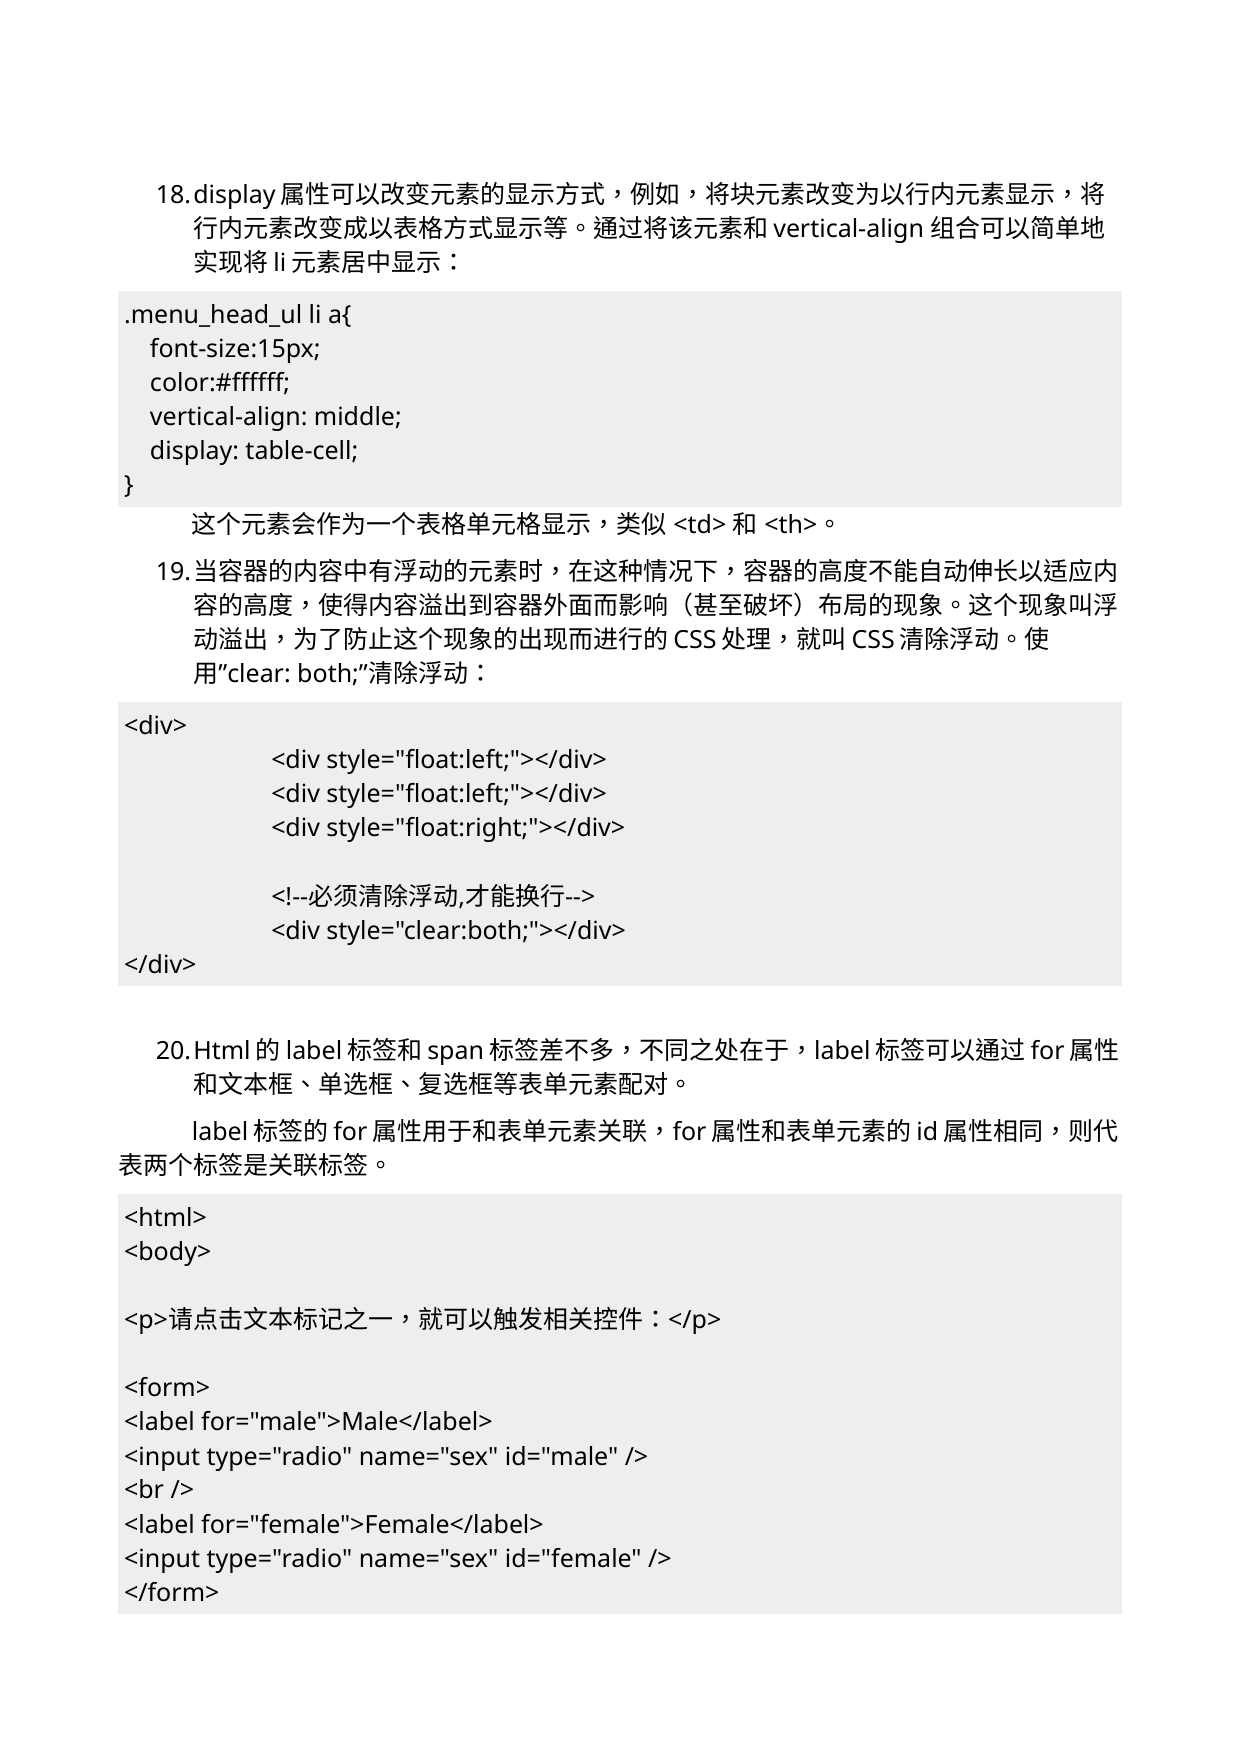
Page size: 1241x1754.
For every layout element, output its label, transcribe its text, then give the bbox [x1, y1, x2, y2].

list Html的label标签和span标签差不多，不同之处在于，label标签可以通过for属性和文本框、单选框、复选框等表单元素配对。 [156, 1033, 1122, 1101]
list 当容器的内容中有浮动的元素时，在这种情况下，容器的高度不能自动伸长以适应内容的高度，使得内容溢出到容器外面而影响（甚至破坏）布局的现象。这个现象叫浮动溢出，为了防止这个现象的出现而进行的CSS处理，就叫CSS清除浮动。使用”clear: both;”清除浮动： [156, 553, 1122, 690]
text 这个元素会作为一个表格单元格显示，类似 <td> 和 <th>。 [118, 507, 1122, 541]
table_header .menu_head_ul li a{ font-size:15px; color:#ffffff; vertical-align: middle; display: table-cell; } [118, 291, 1122, 507]
table_header <html> <body> <p>请点击文本标记之一，就可以触发相关控件：</p> <form> <label for="male">Male</label> <input type="radio" name="sex" id="male" /> <br /> <label for="female">Female</label> <input type="radio" name="sex" id="female" /> </form> [118, 1194, 1122, 1614]
table_header <div> <div style="float:left;"></div> <div style="float:left;"></div> <div style="float:right;"></div> <!--必须清除浮动,才能换行--> <div style="clear:both;"></div> </div> [118, 702, 1122, 986]
text label标签的for属性用于和表单元素关联，for属性和表单元素的id属性相同，则代表两个标签是关联标签。 [118, 1113, 1122, 1181]
list display属性可以改变元素的显示方式，例如，将块元素改变为以行内元素显示，将行内元素改变成以表格方式显示等。通过将该元素和vertical-align 组合可以简单地实现将li元素居中显示： [156, 176, 1122, 278]
